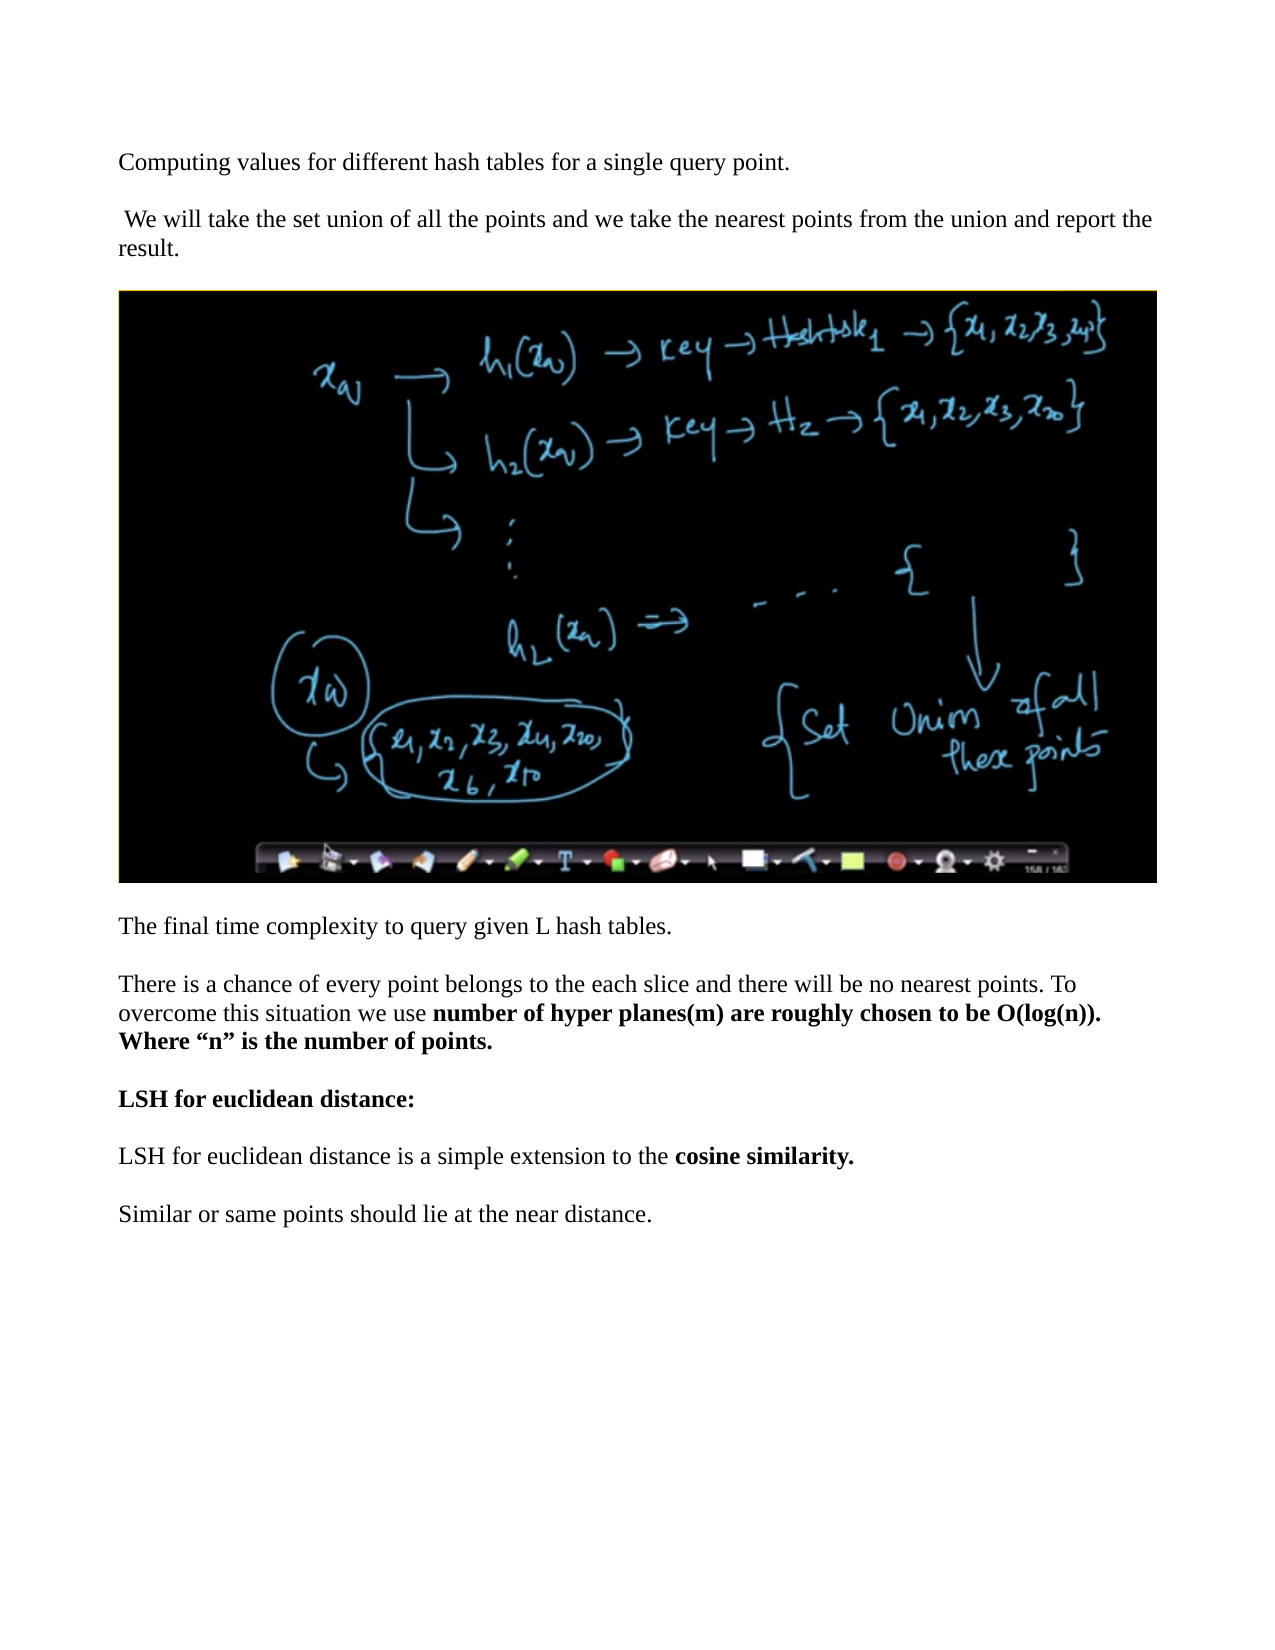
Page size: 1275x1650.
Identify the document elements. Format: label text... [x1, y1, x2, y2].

text There is a chance of every point belongs to the each slice and there will be no nearest points. To overcome this situation we use number of hyper planes(m) are roughly chosen to be O(log(n)). [118, 969, 1157, 1026]
text LSH for euclidean distance: [118, 1084, 1157, 1113]
text Where “n” is the number of points. [118, 1026, 1157, 1055]
text We will take the set union of all the points and we take the nearest points from the union and report the result. [118, 204, 1157, 262]
text Computing values for different hash tables for a single query point. [118, 147, 1157, 176]
text Similar or same points should lie at the near distance. [118, 1199, 1157, 1228]
picture [118, 290, 1157, 883]
text LSH for euclidean distance is a simple extension to the cosine similarity. [118, 1141, 1157, 1170]
text The final time complexity to query given L hash tables. [118, 911, 1157, 940]
